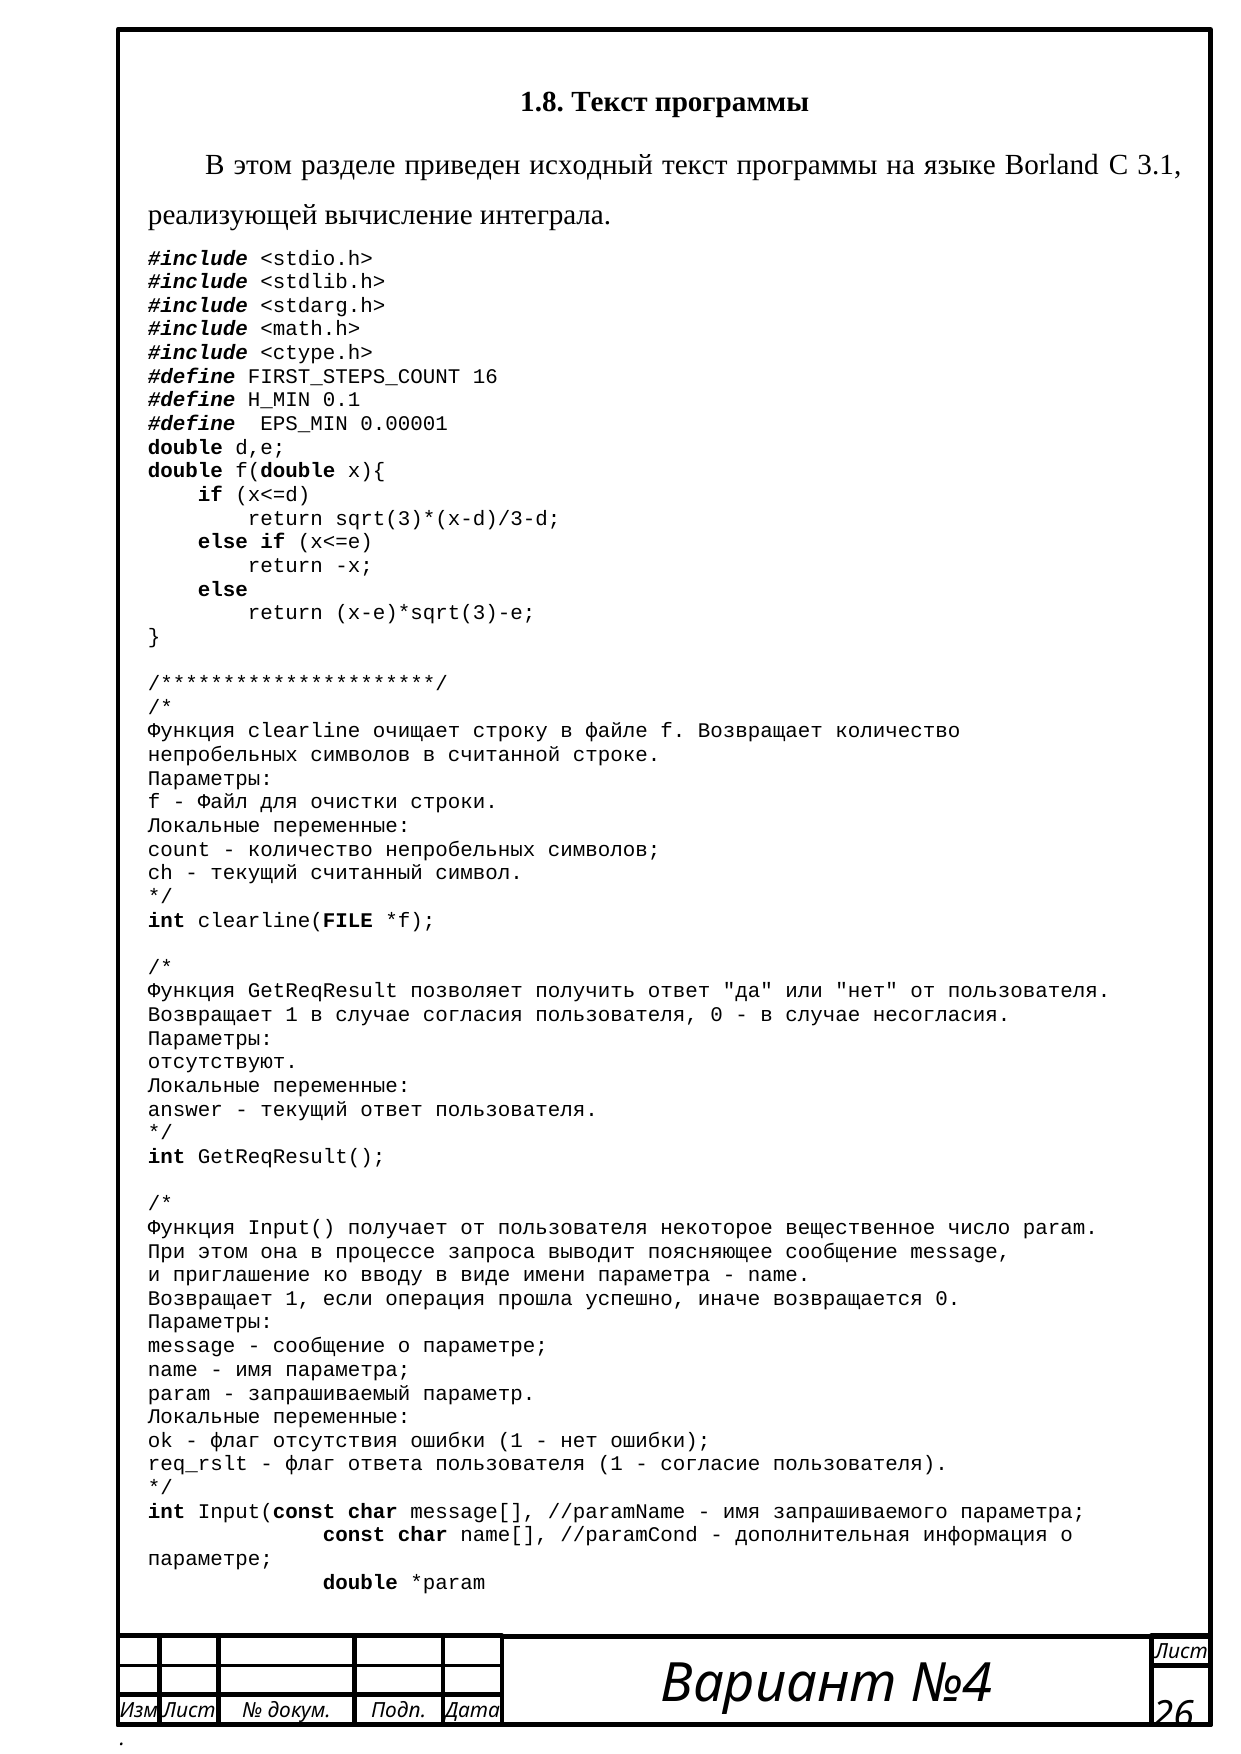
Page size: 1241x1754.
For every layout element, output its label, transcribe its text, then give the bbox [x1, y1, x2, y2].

text #include <stdlib.h> [148, 271, 1181, 295]
text message - сообщение о параметре; [148, 1335, 1181, 1359]
text #define FIRST_STEPS_COUNT 16 [148, 366, 1181, 389]
text Функция clearline очищает строку в файле f. Возвращает количество [148, 720, 1181, 744]
text return (x-e)*sqrt(3)-e; [148, 602, 1181, 626]
text if (x<=d) [148, 484, 1181, 508]
text ch - текущий считанный символ. [148, 862, 1181, 886]
text int clearline(FILE *f); [148, 909, 1181, 933]
text Локальные переменные: [148, 815, 1181, 839]
text Параметры: [148, 1028, 1181, 1051]
text Функция Input() получает от пользователя некоторое вещественное число param. [148, 1217, 1181, 1241]
text Функция GetReqResult позволяет получить ответ "да" или "нет" от пользователя. [148, 981, 1181, 1004]
text При этом она в процессе запроса выводит поясняющее сообщение message, [148, 1241, 1181, 1264]
text else if (x<=e) [148, 531, 1181, 555]
text Параметры: [148, 1312, 1181, 1335]
text */ [148, 1122, 1181, 1146]
text Возвращает 1, если операция прошла успешно, иначе возвращается 0. [148, 1288, 1181, 1312]
text */ [148, 886, 1181, 909]
text Возвращает 1 в случае согласия пользователя, 0 - в случае несогласия. [148, 1004, 1181, 1028]
text double d,e; [148, 437, 1181, 460]
text name - имя параметра; [148, 1359, 1181, 1382]
text отсутствуют. [148, 1051, 1181, 1075]
text Локальные переменные: [148, 1075, 1181, 1099]
text double *param [148, 1572, 1181, 1595]
text В этом разделе приведен исходный текст программы на языке Borland C 3.1, реализующей вычисление интеграла. [148, 147, 1181, 231]
text int Input(const char message[], //paramName - имя запрашиваемого параметра; [148, 1501, 1181, 1524]
text } [148, 626, 1181, 649]
text param - запрашиваемый параметр. [148, 1382, 1181, 1406]
text #define EPS_MIN 0.00001 [148, 413, 1181, 437]
text count - количество непробельных символов; [148, 839, 1181, 862]
text ok - флаг отсутствия ошибки (1 - нет ошибки); [148, 1430, 1181, 1453]
text double f(double x){ [148, 460, 1181, 484]
text f - Файл для очистки строки. [148, 791, 1181, 815]
text Локальные переменные: [148, 1406, 1181, 1430]
text /* [148, 1193, 1181, 1217]
text непробельных символов в считанной строке. [148, 744, 1181, 768]
text #include <stdarg.h> [148, 295, 1181, 318]
text const char name[], //paramCond - дополнительная информация о параметре; [148, 1524, 1181, 1572]
text #include <ctype.h> [148, 342, 1181, 366]
text /* [148, 957, 1181, 981]
text /* [148, 697, 1181, 720]
text */ [148, 1477, 1181, 1501]
text return sqrt(3)*(x-d)/3-d; [148, 508, 1181, 531]
text int GetReqResult(); [148, 1146, 1181, 1170]
text else [148, 578, 1181, 602]
text answer - текущий ответ пользователя. [148, 1099, 1181, 1122]
text req_rslt - флаг ответа пользователя (1 - согласие пользователя). [148, 1453, 1181, 1477]
text #define H_MIN 0.1 [148, 389, 1181, 413]
text #include <stdio.h> [148, 247, 1181, 271]
text и приглашение ко вводу в виде имени параметра - name. [148, 1264, 1181, 1288]
subtitle 1.8. Текст программы [146, 84, 1181, 118]
text #include <math.h> [148, 318, 1181, 342]
text return -x; [148, 555, 1181, 578]
text Параметры: [148, 768, 1181, 791]
text /**********************/ [148, 673, 1181, 697]
